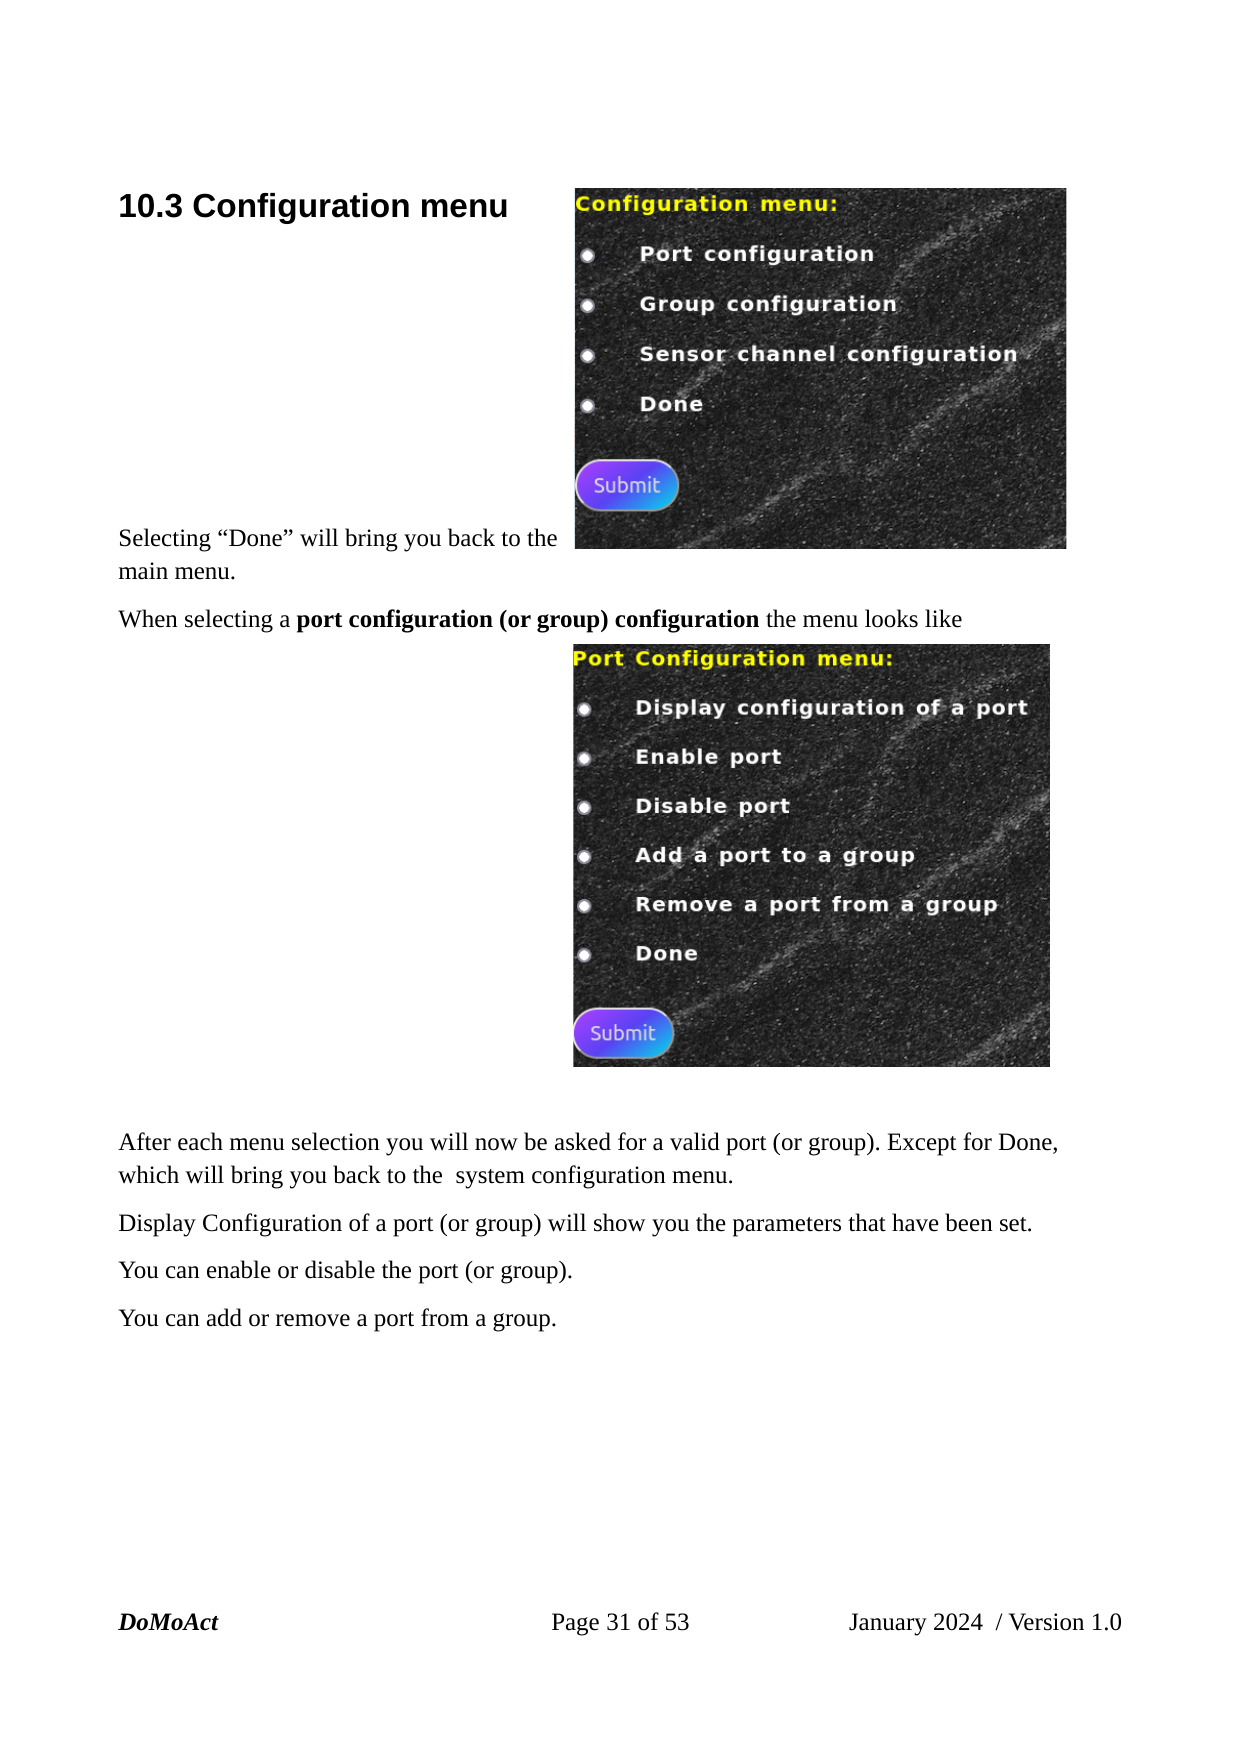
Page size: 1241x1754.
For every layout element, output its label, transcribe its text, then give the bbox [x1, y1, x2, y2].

text You can add or remove a port from a group. [118, 1303, 1122, 1332]
text Selecting “Done” will bring you back to the main menu. [118, 523, 1122, 585]
text You can enable or disable the port (or group). [118, 1256, 1122, 1284]
text Display Configuration of a port (or group) will show you the parameters that have been set. [118, 1208, 1122, 1237]
subtitle 10.3 Configuration menu [118, 187, 1122, 225]
text After each menu selection you will now be asked for a valid port (or group). Except for Done, which will bring you back to the system configuration menu. [118, 1127, 1122, 1189]
picture [573, 644, 1050, 1067]
text When selecting a port configuration (or group) configuration the menu looks like [118, 604, 1122, 632]
picture [574, 188, 1067, 549]
